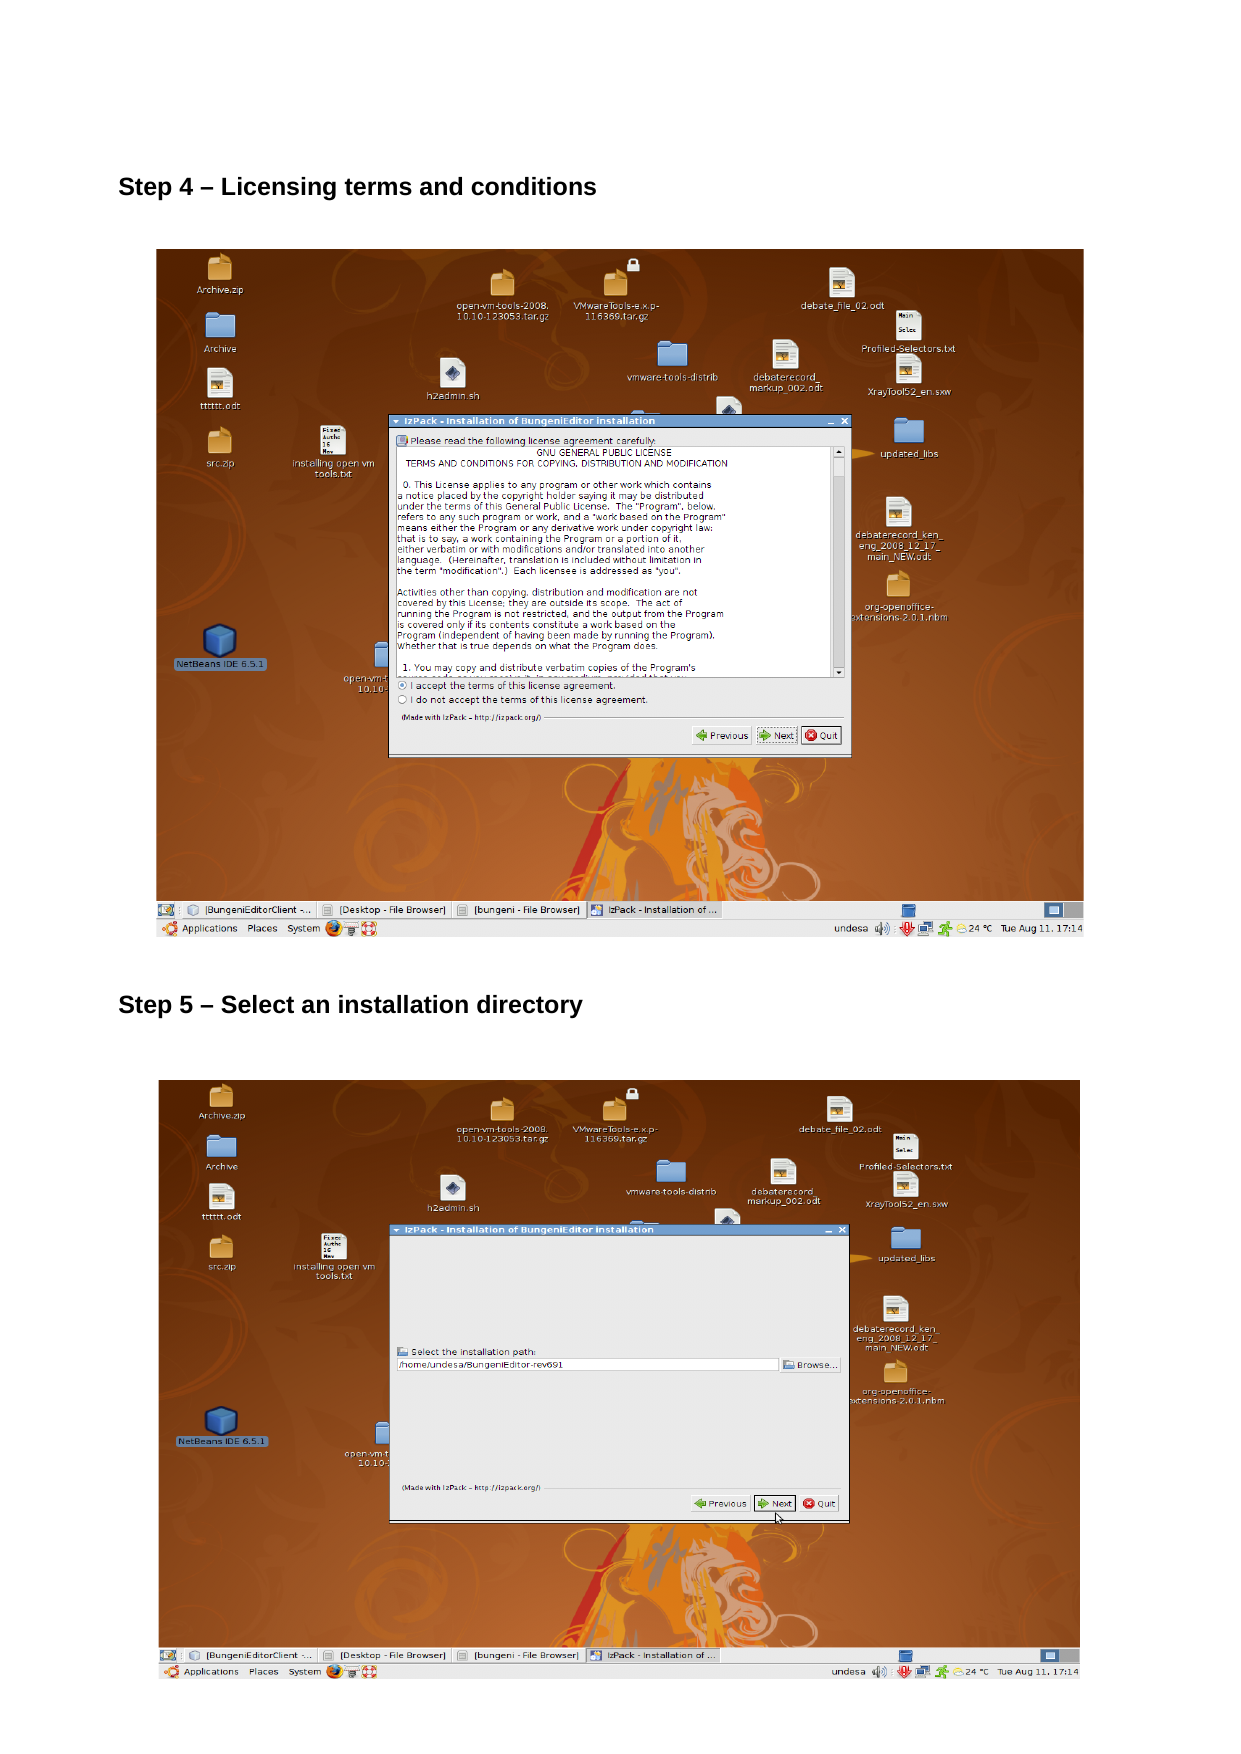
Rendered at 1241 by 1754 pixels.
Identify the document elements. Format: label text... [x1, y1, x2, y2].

picture [158, 1080, 1080, 1679]
subtitle Step 4 – Licensing terms and conditions [118, 172, 1122, 201]
subtitle Step 5 – Select an installation directory [118, 990, 1122, 1019]
picture [156, 249, 1084, 937]
